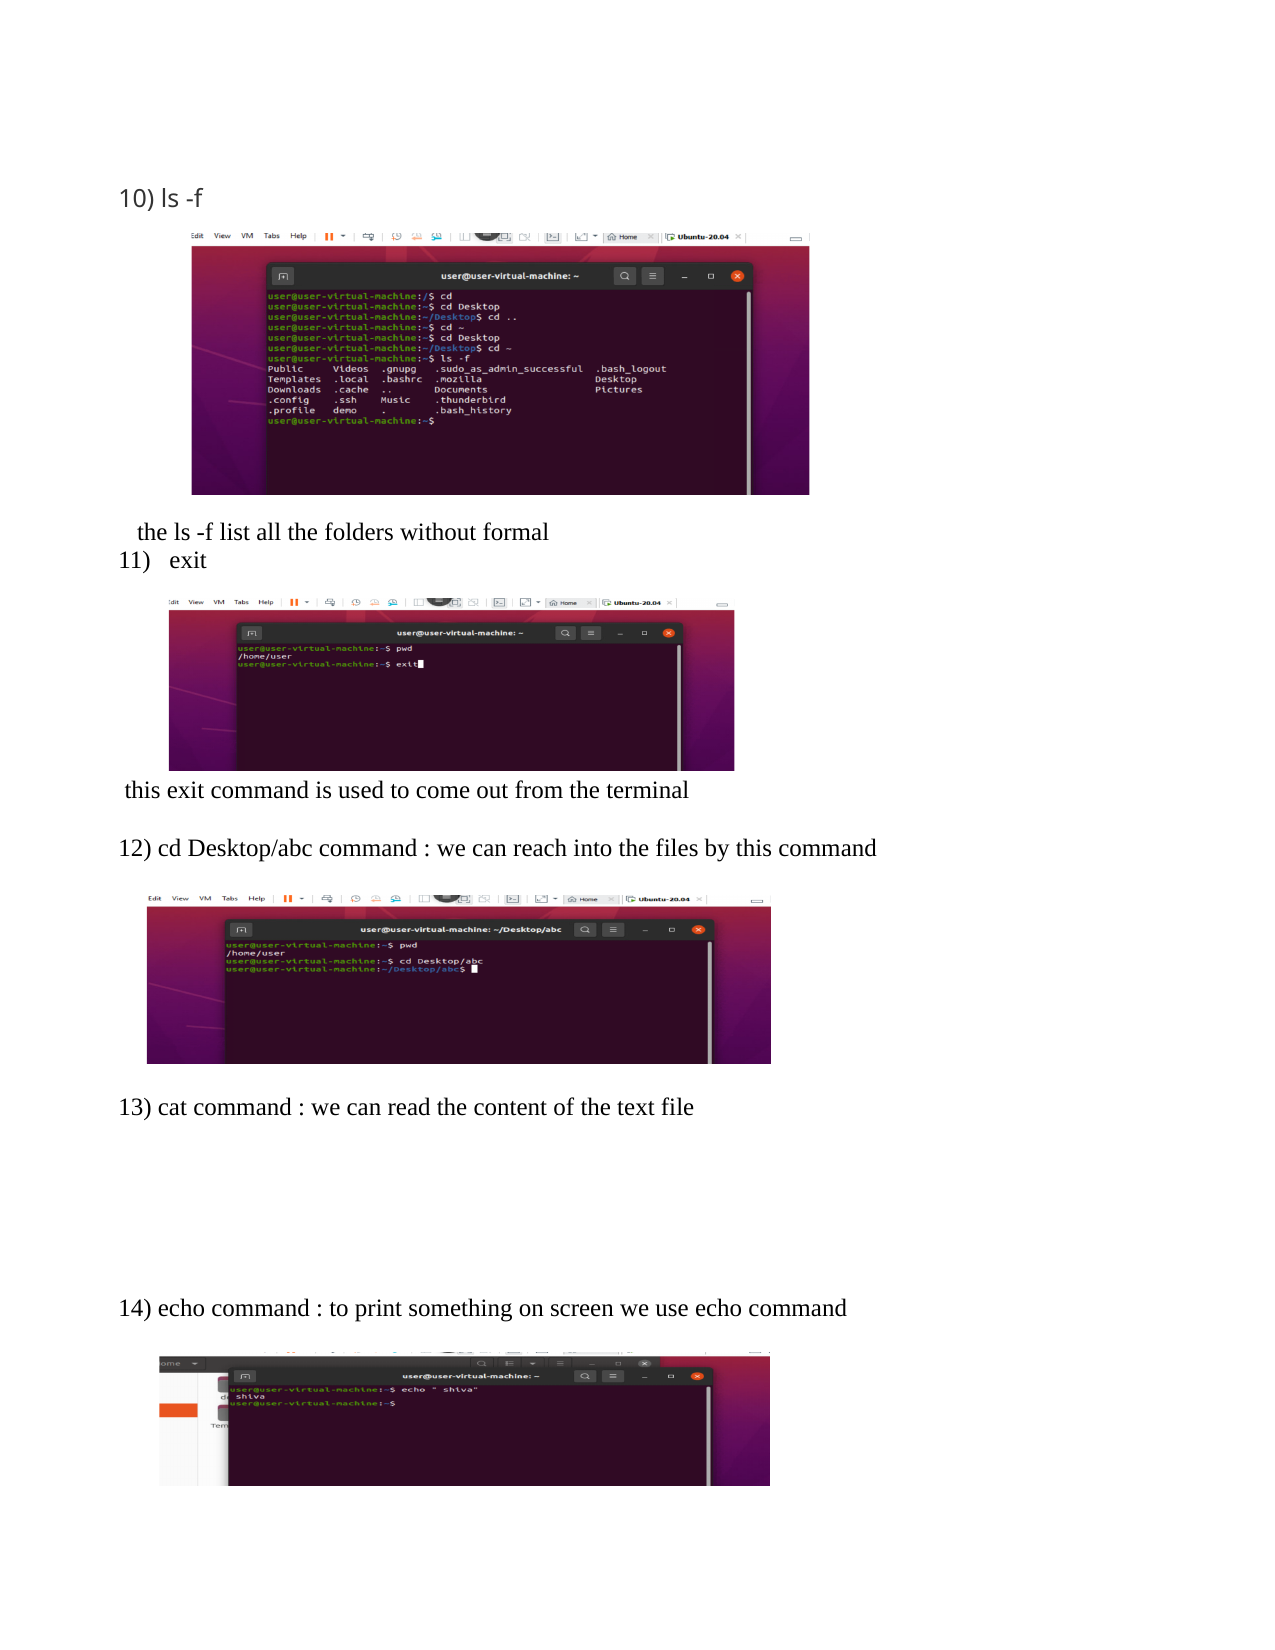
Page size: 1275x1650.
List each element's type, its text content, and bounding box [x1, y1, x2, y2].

text 12) cd Desktop/abc command : we can reach into the files by this command [118, 833, 1157, 862]
text this exit command is used to come out from the terminal [118, 775, 1157, 804]
picture [168, 598, 735, 771]
text 13) cat command : we can read the content of the text file [118, 1092, 1157, 1120]
text 11) exit [118, 545, 1157, 574]
picture [159, 1352, 770, 1486]
picture [191, 233, 810, 495]
text 14) echo command : to print something on screen we use echo command [118, 1293, 1157, 1322]
text the ls -f list all the folders without formal [118, 517, 1157, 545]
text 10) ls -f [118, 181, 1157, 215]
